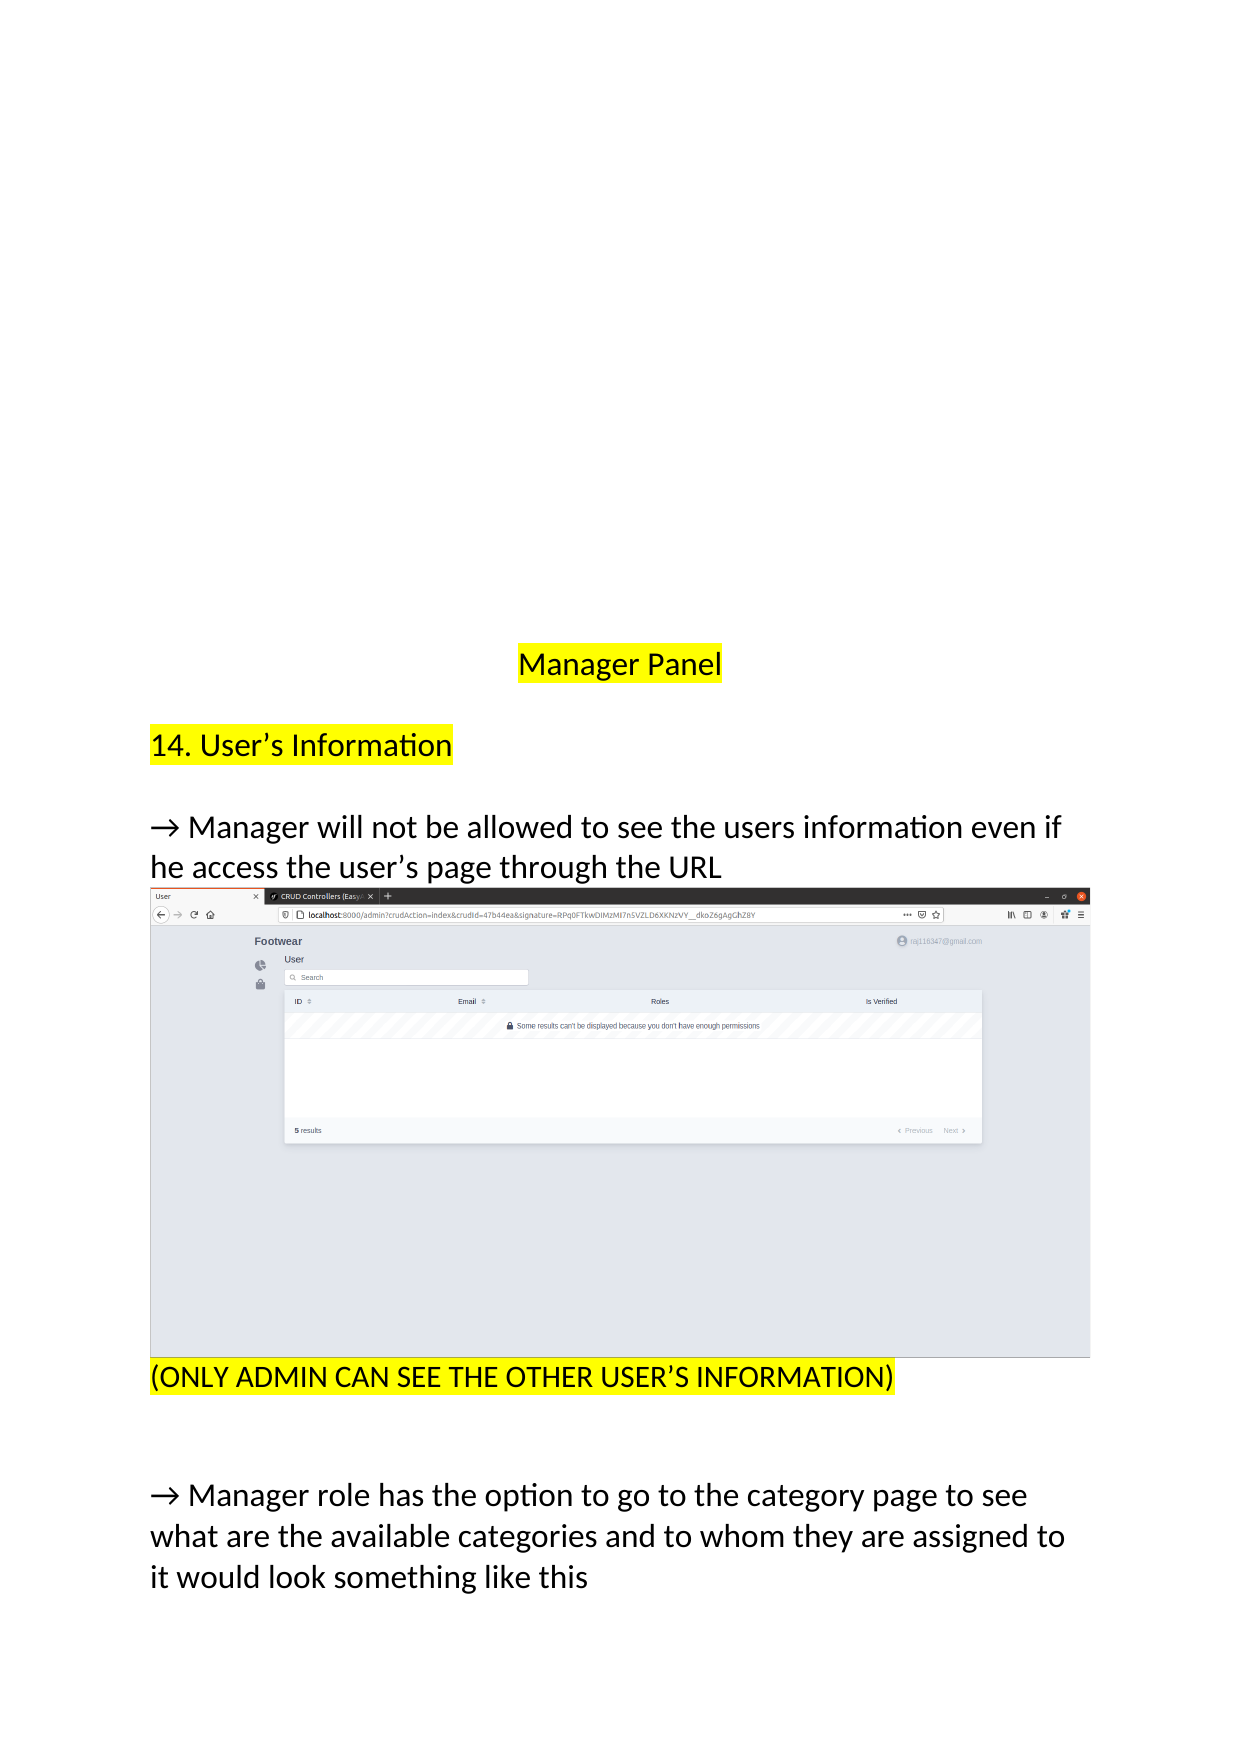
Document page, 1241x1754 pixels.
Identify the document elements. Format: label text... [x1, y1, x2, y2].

list → Manager role has the option to go to the category page to see what are the available categories and to whom they are assigned to it would look something like this [150, 1474, 1090, 1596]
list 14. User’s Information [150, 724, 1090, 765]
list → Manager will not be allowed to see the users information even if he access the user’s page through the URL [150, 806, 1090, 887]
list Manager Panel [150, 643, 1090, 683]
picture [150, 887, 1091, 1358]
list (ONLY ADMIN CAN SEE THE OTHER USER’S INFORMATION) [150, 1358, 1090, 1395]
